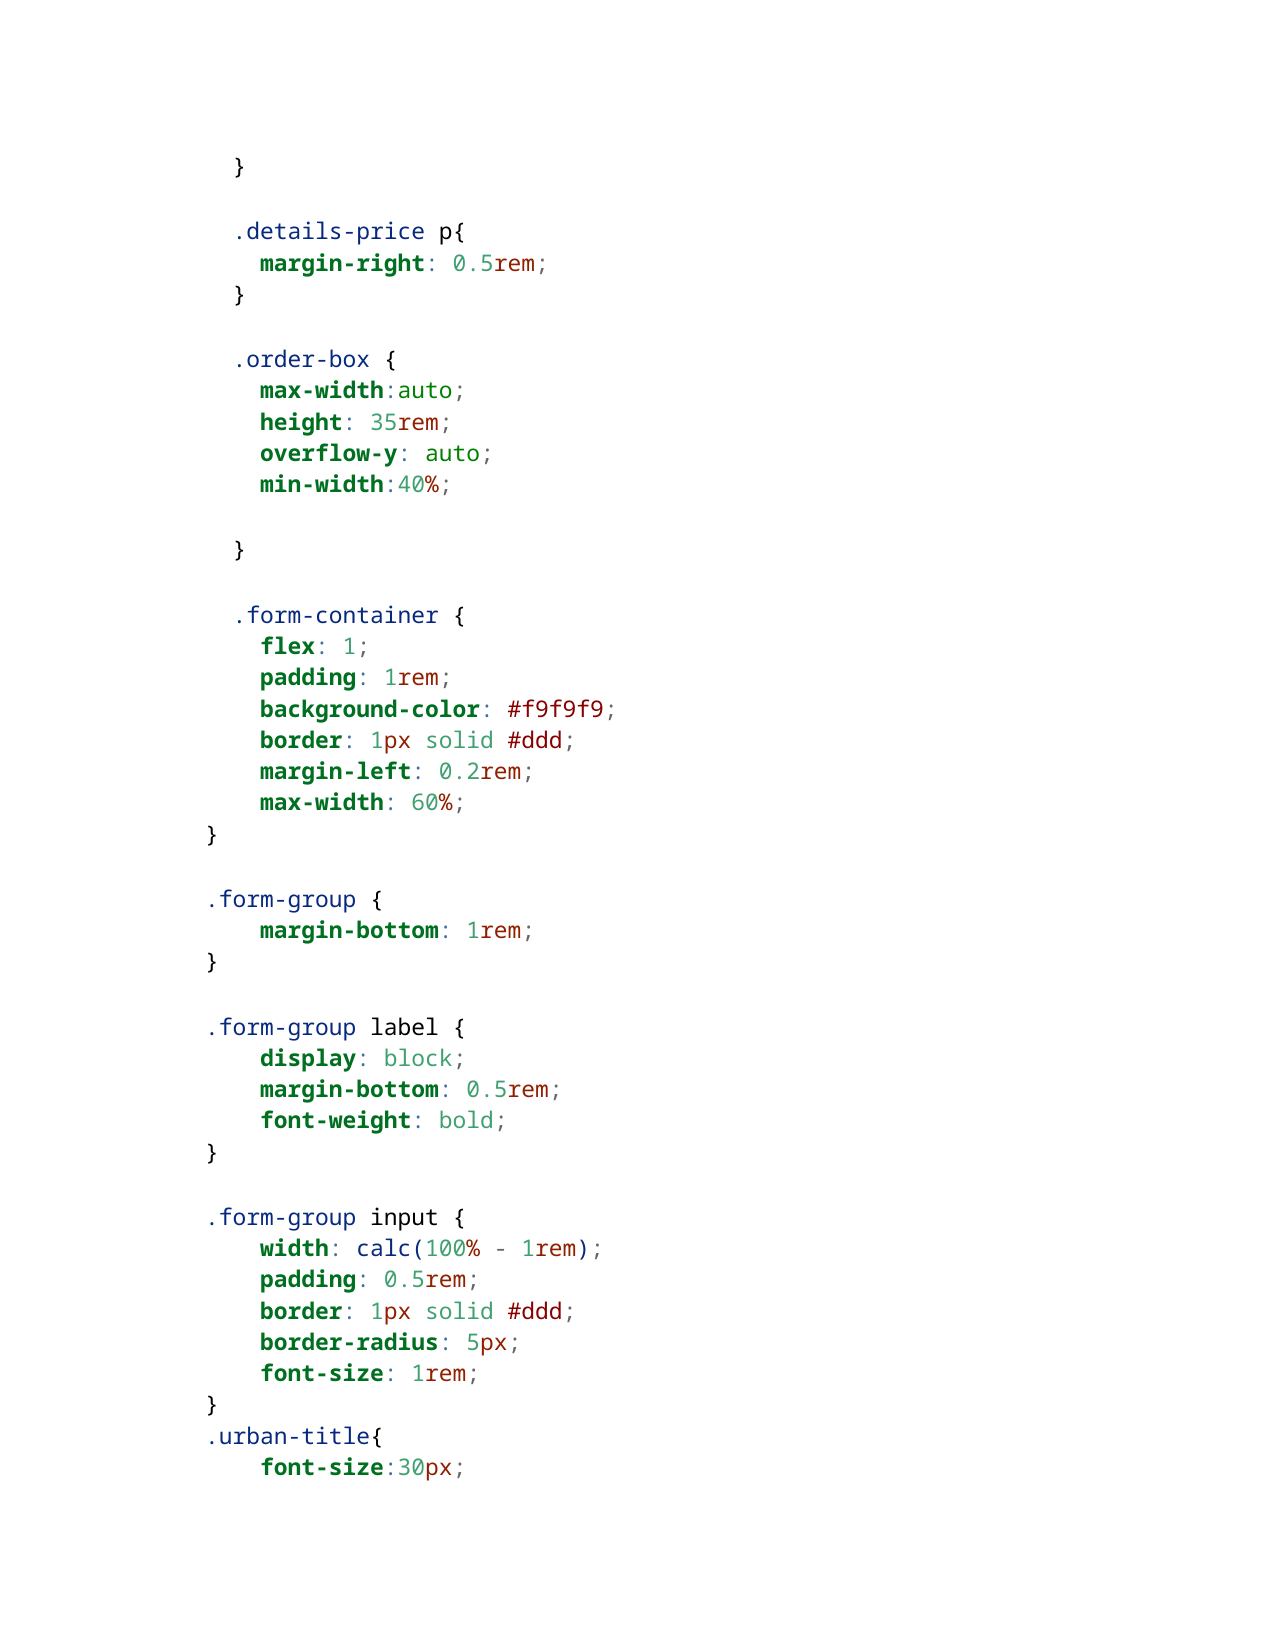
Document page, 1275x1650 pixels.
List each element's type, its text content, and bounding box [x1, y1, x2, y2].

text } .details-price p{ margin-right: 0.5rem; } .order-box { max-width:auto; height: 35rem; overflow-y: auto; min-width:40%; } .form-container { flex: 1; padding: 1rem; background-color: #f9f9f9; border: 1px solid #ddd; margin-left: 0.2rem; max-width: 60%; } .form-group { margin-bottom: 1rem; } .form-group label { display: block; margin-bottom: 0.5rem; font-weight: bold; } .form-group input { width: calc(100% - 1rem); padding: 0.5rem; border: 1px solid #ddd; border-radius: 5px; font-size: 1rem; } .urban-title{ font-size:30px; [150, 150, 1125, 1482]
